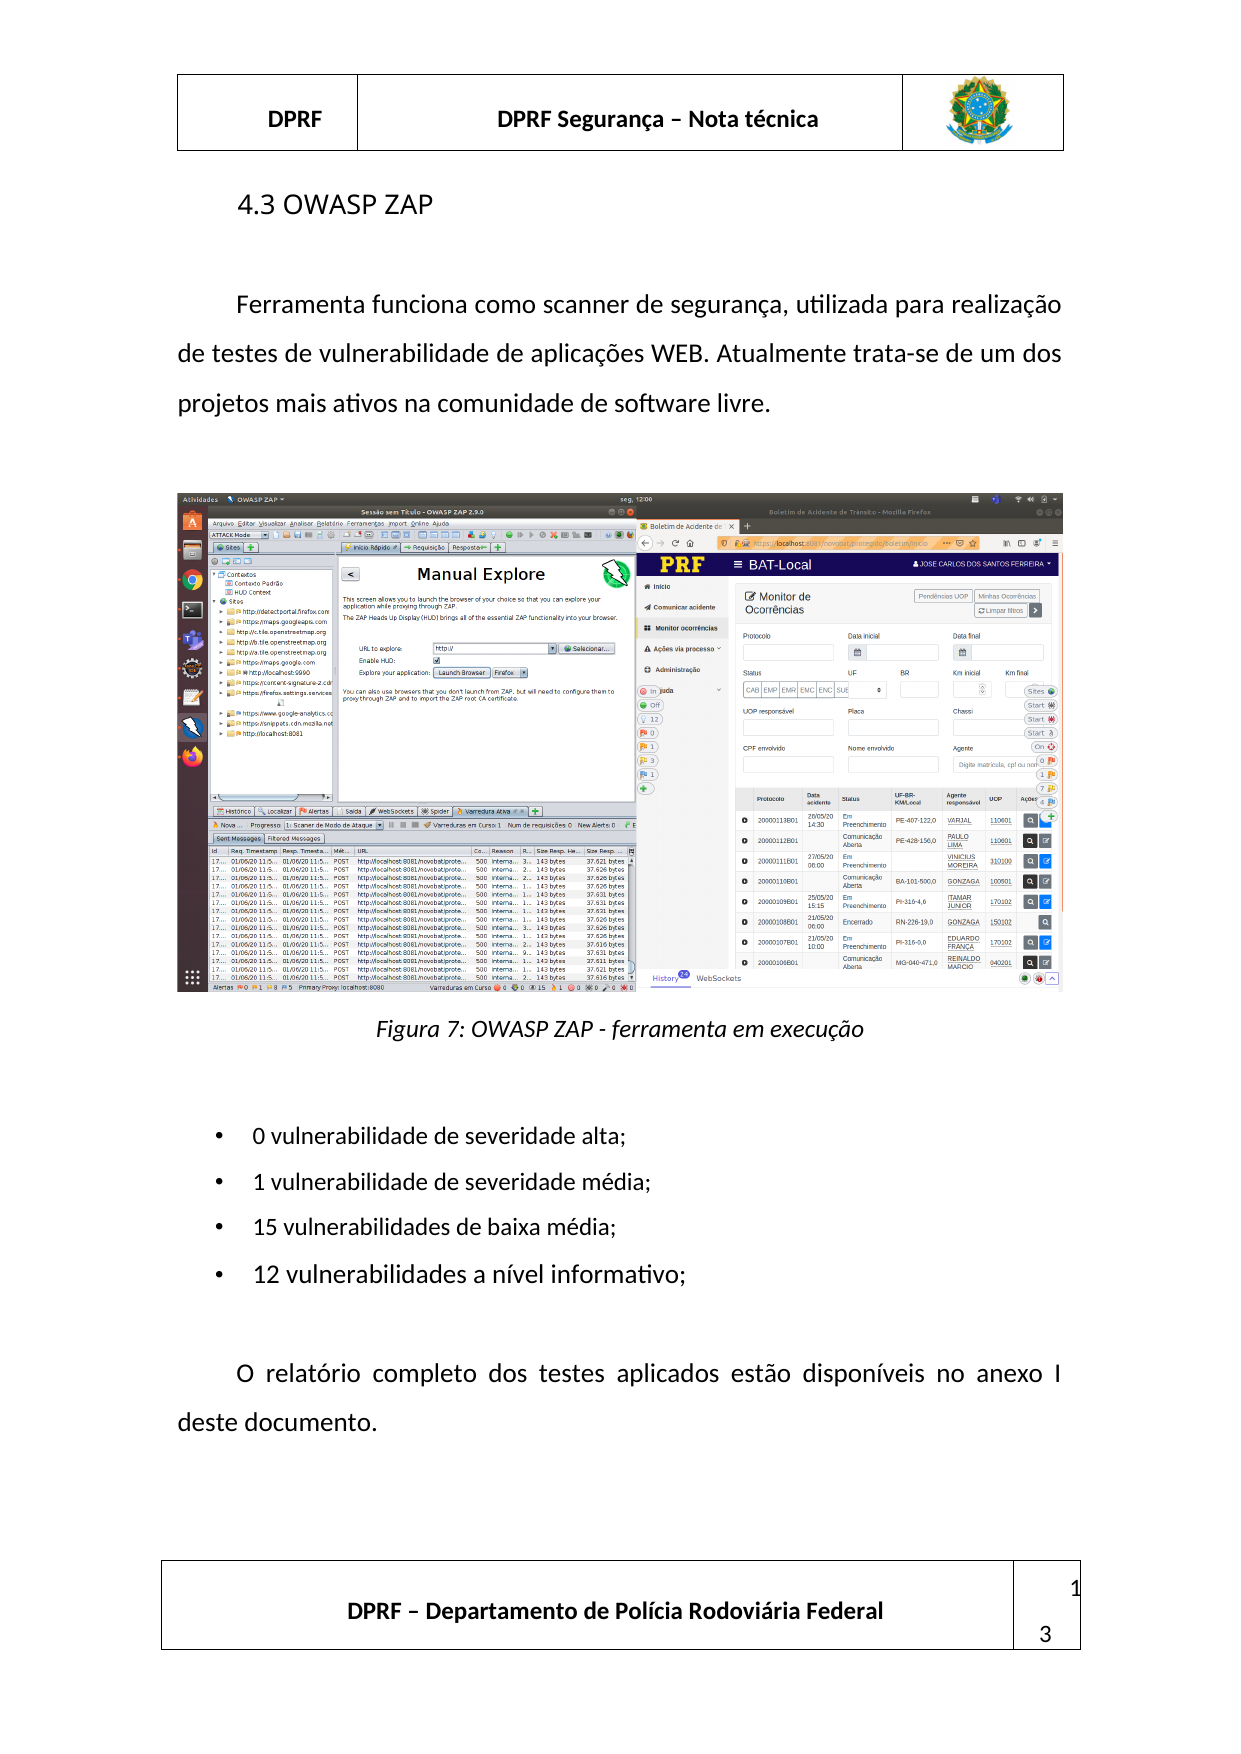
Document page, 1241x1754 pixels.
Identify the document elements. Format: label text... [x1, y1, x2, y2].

list 12 vulnerabilidades a nível informativo; [687, 1257, 1063, 1290]
list 0 vulnerabilidade de severidade alta; [215, 1120, 252, 1150]
list 0 vulnerabilidade de severidade alta; [626, 1120, 1063, 1150]
list 1 vulnerabilidade de severidade média; [652, 1166, 1063, 1196]
text Ferramenta funciona como scanner de segurança, utilizada para realização de testes de vulnerabilidade de aplicações WEB. Atualmente trata-se de um dos projetos mais ativos na comunidade de software livre. [177, 287, 1063, 336]
picture [944, 75, 1020, 149]
text O relatório completo dos testes aplicados estão disponíveis no anexo I deste documento. [177, 1356, 1063, 1438]
subtitle 4.3 OWASP ZAP [177, 186, 237, 223]
list 1 vulnerabilidade de severidade média; [215, 1166, 252, 1196]
list 12 vulnerabilidades a nível informativo; [215, 1257, 252, 1290]
subtitle 4.3 OWASP ZAP [434, 186, 1063, 223]
picture [177, 493, 1063, 992]
text Figura 7: OWASP ZAP - ferramenta em execução [177, 992, 1063, 1044]
list 15 vulnerabilidades de baixa média; [215, 1211, 252, 1242]
text Ferramenta funciona como scanner de segurança, utilizada para realização de testes de vulnerabilidade de aplicações WEB. Atualmente trata-se de um dos projetos mais ativos na comunidade de software livre. [177, 369, 1063, 419]
list 15 vulnerabilidades de baixa média; [617, 1211, 1063, 1242]
